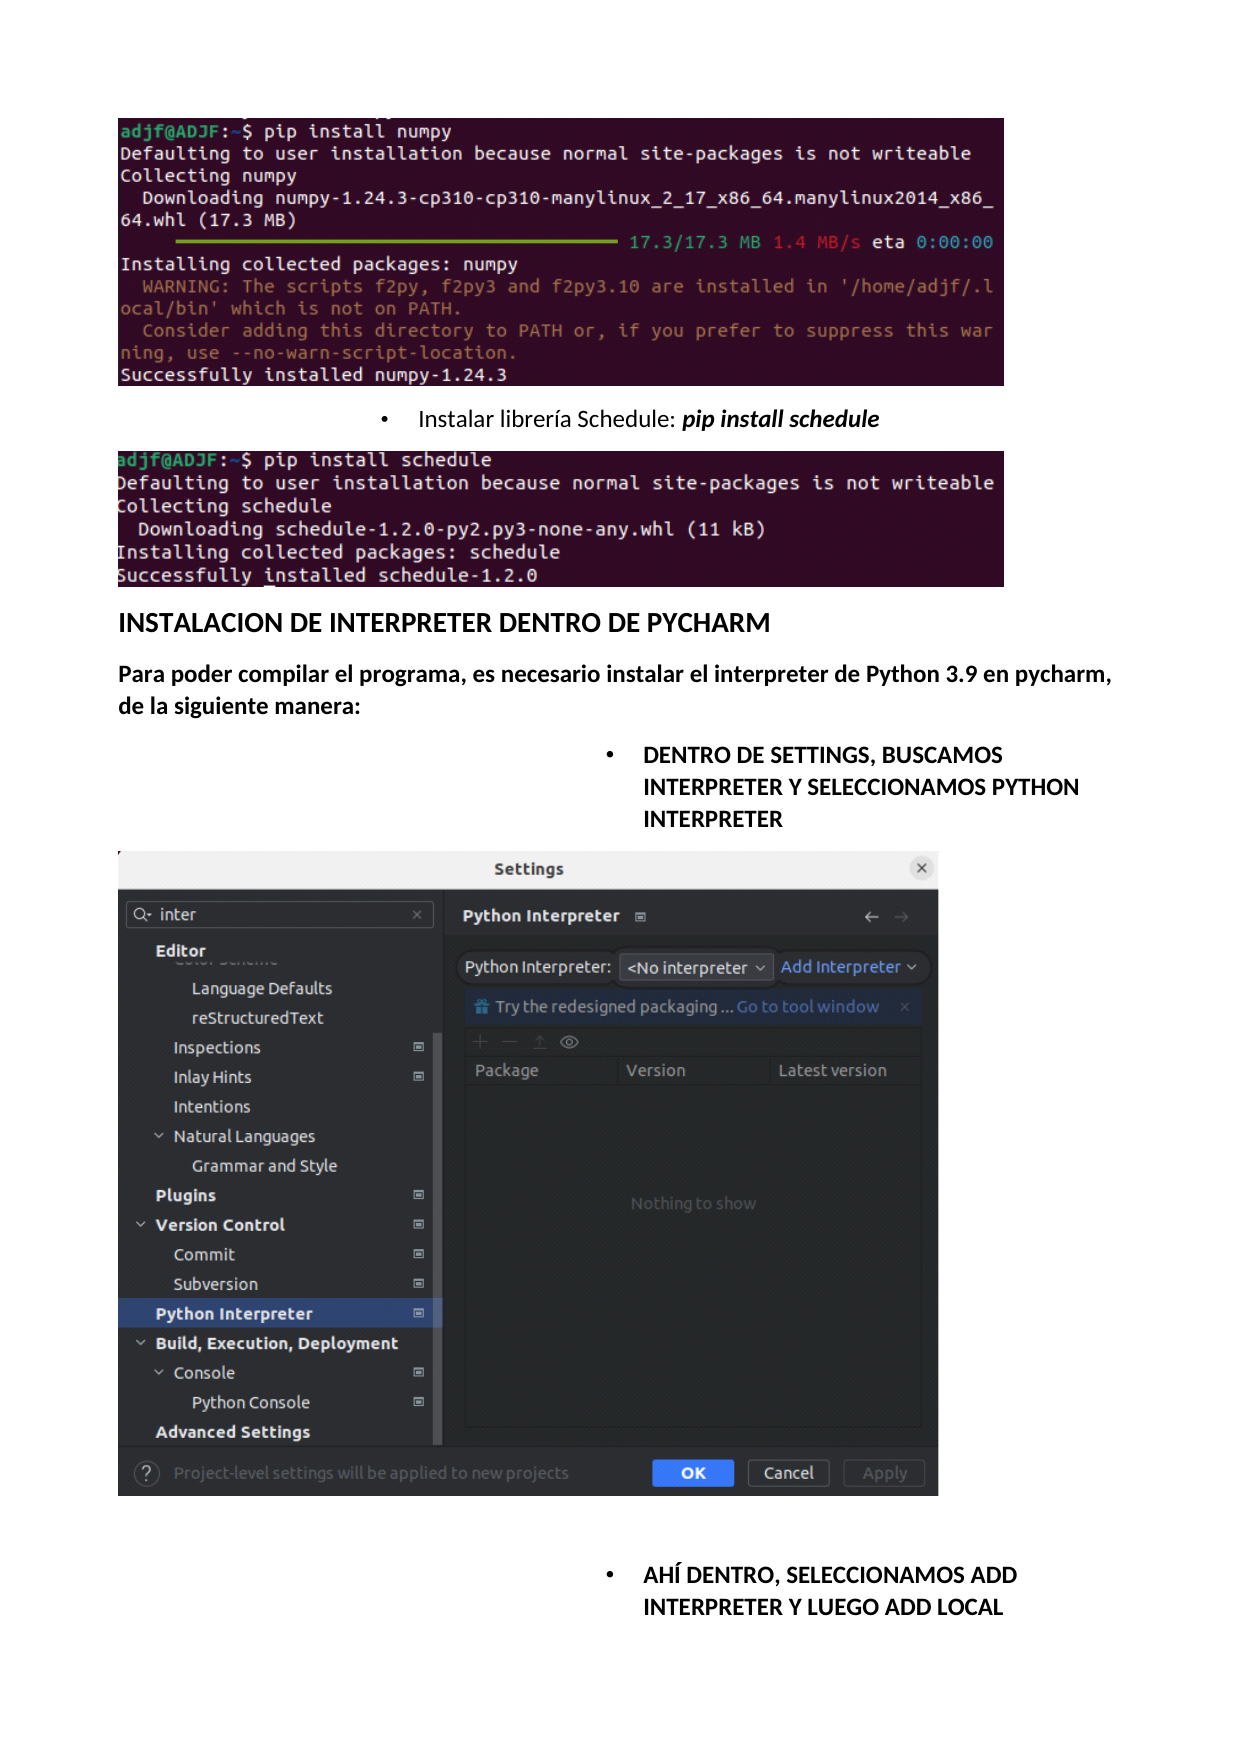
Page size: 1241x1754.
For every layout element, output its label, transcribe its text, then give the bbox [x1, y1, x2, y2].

list DENTRO DE SETTINGS, BUSCAMOS INTERPRETER Y SELECCIONAMOS PYTHON INTERPRETER [606, 739, 1122, 833]
text Para poder compilar el programa, es necesario instalar el interpreter de Python 3.9 en pycharm, de la siguiente manera: [118, 658, 1122, 721]
list AHÍ DENTRO, SELECCIONAMOS ADD INTERPRETER Y LUEGO ADD LOCAL [606, 1559, 1122, 1622]
list Instalar librería Schedule: pip install schedule [381, 403, 1122, 434]
text INSTALACION DE INTERPRETER DENTRO DE PYCHARM [118, 604, 1122, 640]
